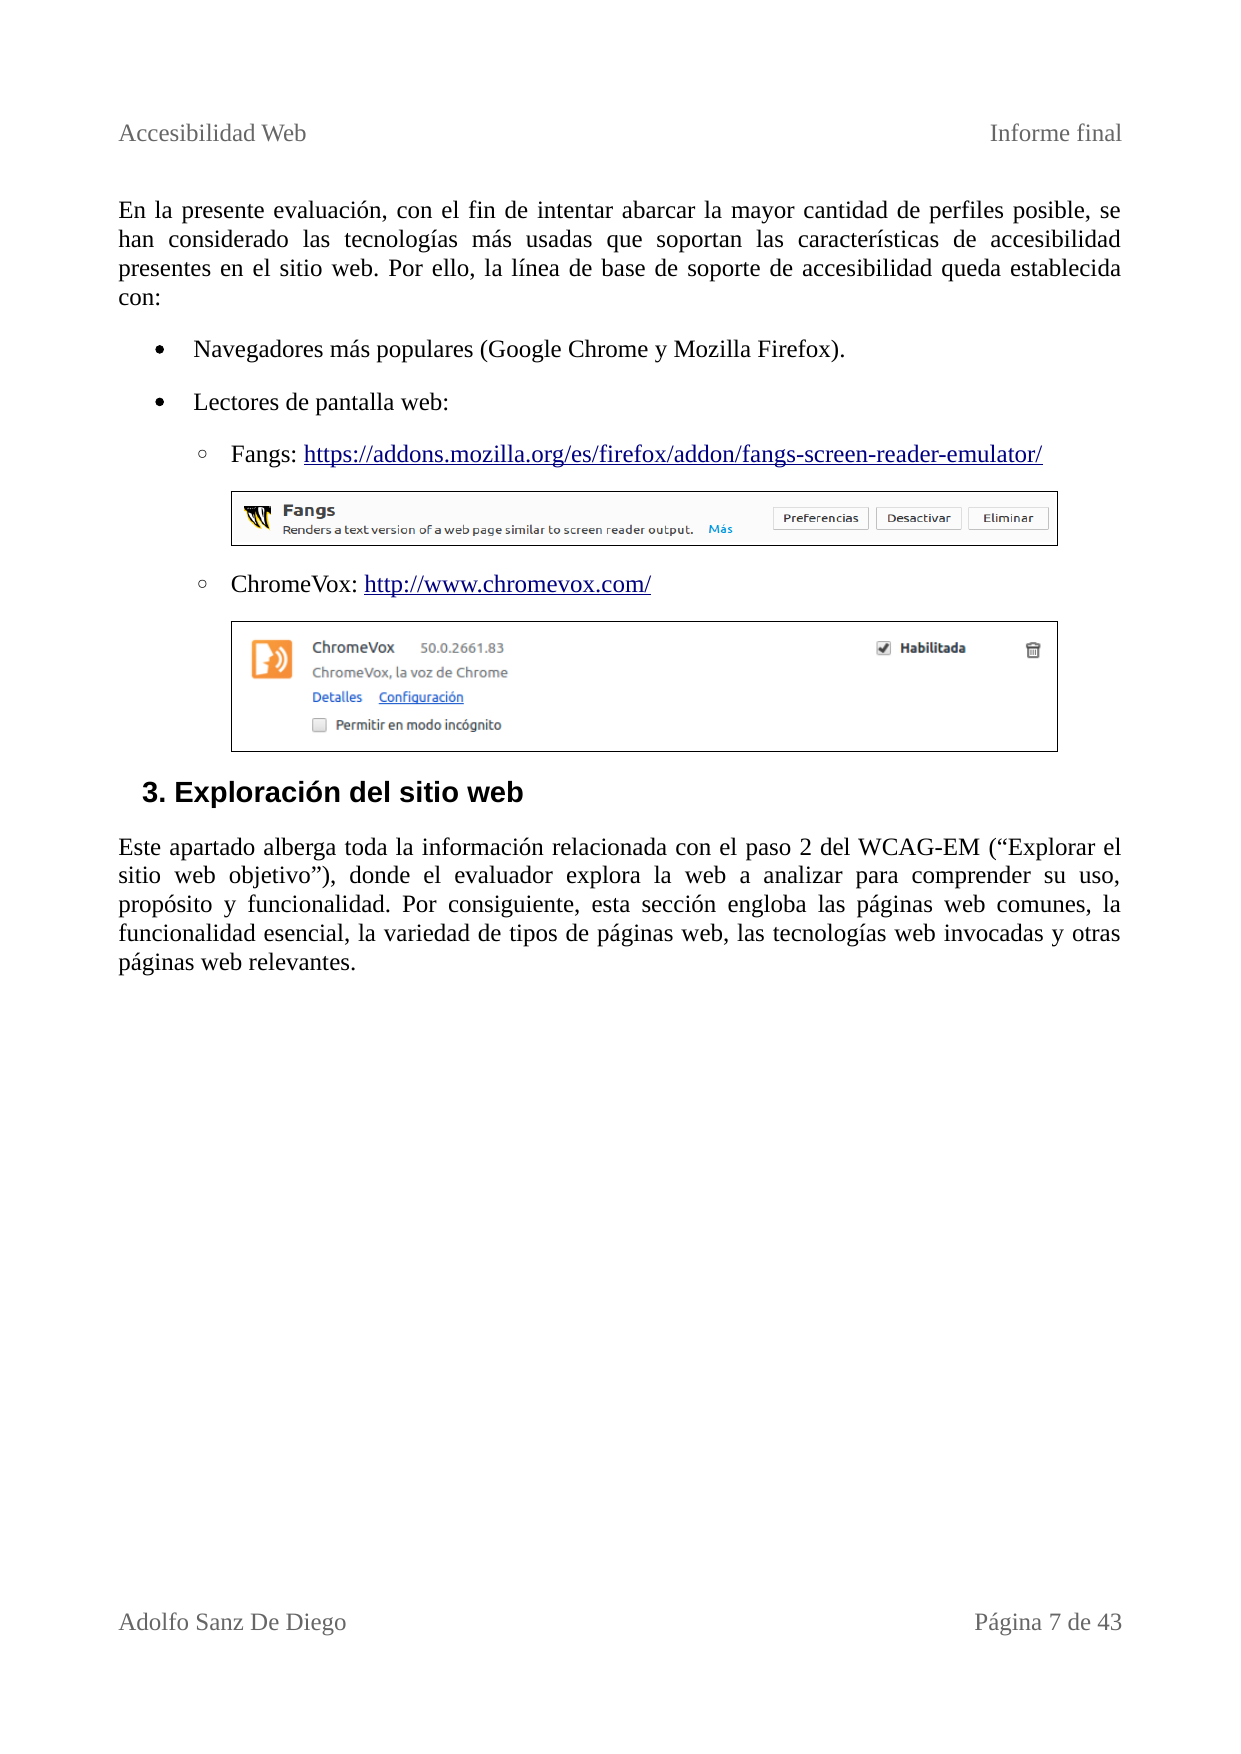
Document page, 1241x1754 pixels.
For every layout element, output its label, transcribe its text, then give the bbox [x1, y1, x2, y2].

subtitle Exploración del sitio web [142, 775, 1122, 808]
list ChromeVox: http://www.chromevox.com/ [193, 569, 1122, 597]
picture [233, 624, 1055, 748]
list Fangs: https://addons.mozilla.org/es/firefox/addon/fangs-screen-reader-emulator/ [193, 439, 1122, 468]
list Lectores de pantalla web: [156, 387, 1122, 415]
list Navegadores más populares (Google Chrome y Mozilla Firefox). [156, 334, 1122, 363]
picture [233, 494, 1055, 542]
text Este apartado alberga toda la información relacionada con el paso 2 del WCAG-EM (“Explorar el sitio web objetivo”), donde el evaluador explora la web a analizar para comprender su uso, propósito y funcionalidad. Por consiguiente, esta sección engloba las páginas web comunes, la funcionalidad esencial, la variedad de tipos de páginas web, las tecnologías web invocadas y otras páginas web relevantes. [118, 832, 1122, 976]
text En la presente evaluación, con el fin de intentar abarcar la mayor cantidad de perfiles posible, se han considerado las tecnologías más usadas que soportan las características de accesibilidad presentes en el sitio web. Por ello, la línea de base de soporte de accesibilidad queda establecida con: [118, 196, 1122, 311]
